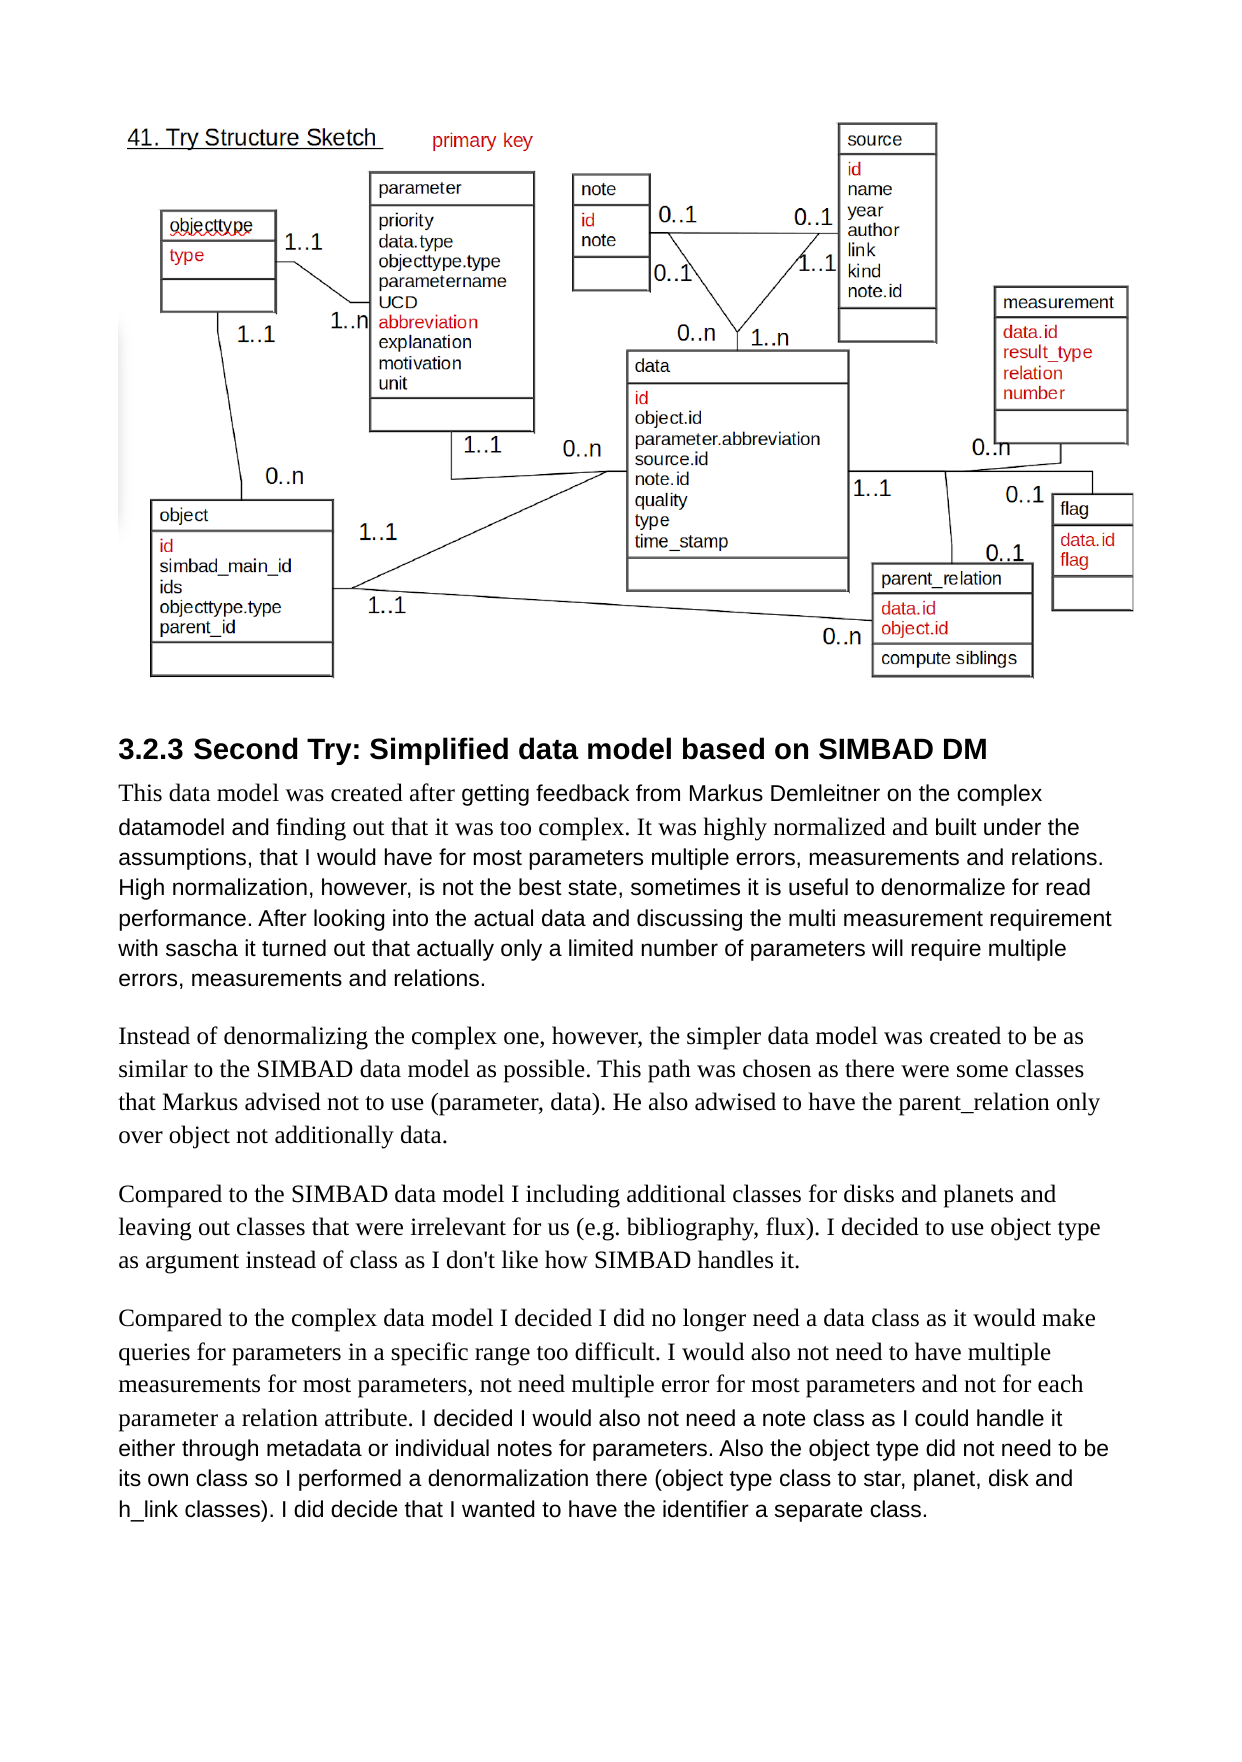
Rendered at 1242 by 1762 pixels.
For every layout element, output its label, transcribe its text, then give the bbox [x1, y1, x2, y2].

text Compared to the SIMBAD data model I including additional classes for disks and planets and leaving out classes that were irrelevant for us (e.g. bibliography, flux). I decided to use object type as argument instead of class as I don't like how SIMBAD handles it. [118, 1179, 1124, 1273]
text Instead of denormalizing the complex one, however, the simpler data model was created to be as similar to the SIMBAD data model as possible. This path was chosen as there were some classes that Markus advised not to use (parameter, data). He also adwised to have the parent_relation only over object not additionally data. [118, 1021, 1124, 1149]
text This data model was created after getting feedback from Markus Demleitner on the complex datamodel and finding out that it was too complex. It was highly normalized and built under the assumptions, that I would have for most parameters multiple errors, measurements and relations. High normalization, however, is not the best state, sometimes it is useful to denormalize for read performance. After looking into the actual data and discussing the multi measurement requirement with sascha it turned out that actually only a limited number of parameters will require multiple errors, measurements and relations. [118, 778, 1124, 991]
picture [118, 118, 1134, 688]
text Compared to the complex data model I decided I did no longer need a data class as it would make queries for parameters in a specific range too difficult. I would also not need to have multiple measurements for most parameters, not need multiple error for most parameters and not for each parameter a relation attribute. I decided I would also not need a note class as I could handle it either through metadata or individual notes for parameters. Also the object type did not need to be its own class so I performed a denormalization there (object type class to star, planet, disk and h_link classes). I did decide that I wanted to have the identifier a separate class. [118, 1303, 1124, 1522]
subtitle Second Try: Simplified data model based on SIMBAD DM [118, 732, 1124, 766]
